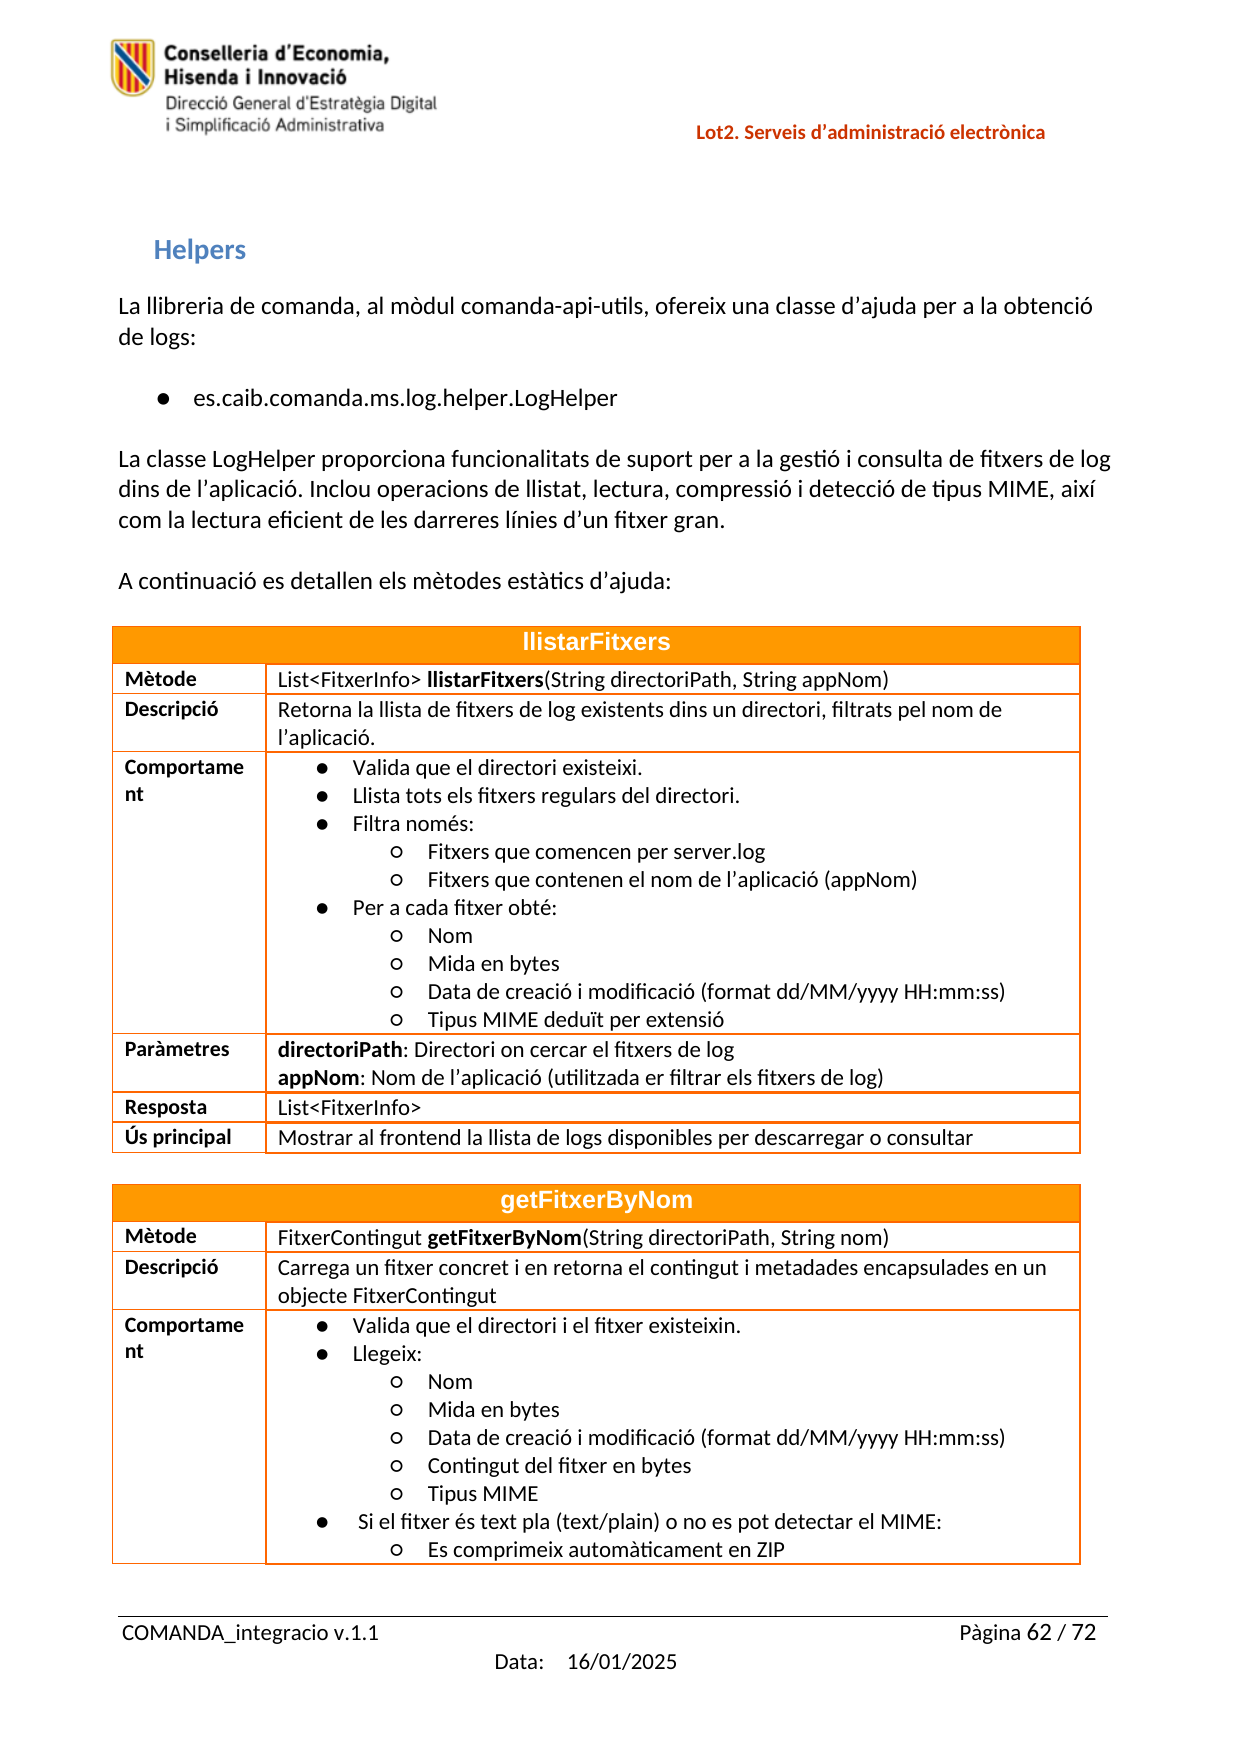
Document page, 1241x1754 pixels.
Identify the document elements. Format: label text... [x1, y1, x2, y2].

list es.caib.comanda.ms.log.helper.LogHelper [156, 382, 1122, 413]
table_cell List<FitxerInfo> llistarFitxers(String directoriPath, String appNom) [267, 665, 1079, 693]
table_cell Ús principal [113, 1123, 265, 1152]
table_cell directoriPath: Directori on cercar el fitxers de log appNom: Nom de l’aplicació (utilitzada er filtrar els fitxers de log) [267, 1035, 1079, 1091]
text La classe LogHelper proporciona funcionalitats de suport per a la gestió i consulta de fitxers de log dins de l’aplicació. Inclou operacions de llistat, lectura, compressió i detecció de tipus MIME, així com la lectura eficient de les darreres línies d’un fitxer gran. [118, 443, 1122, 535]
table_cell Mètode [113, 664, 265, 693]
table_cell Descripció [113, 694, 265, 751]
table_cell Comportament [113, 1310, 265, 1563]
table_cell Valida que el directori i el fitxer existeixin. Llegeix: Nom Mida en bytes Data de creació i modificació (format dd/MM/yyyy HH:mm:ss) Contingut del fitxer en bytes Tipus MIME Si el fitxer és text pla (text/plain) o no es pot detectar el MIME: Es comprimeix automàticament en ZIP Es canvia el MIME a application/zip Es modifica el nom afegint .zip [267, 1311, 1079, 1563]
table_cell List<FitxerInfo> [267, 1094, 1079, 1121]
table_cell Valida que el directori existeixi. Llista tots els fitxers regulars del directori. Filtra només: Fitxers que comencen per server.log Fitxers que contenen el nom de l’aplicació (appNom) Per a cada fitxer obté: Nom Mida en bytes Data de creació i modificació (format dd/MM/yyyy HH:mm:ss) Tipus MIME deduït per extensió [267, 753, 1079, 1033]
table_cell Mostrar al frontend la llista de logs disponibles per descarregar o consultar [267, 1124, 1079, 1152]
table_cell Paràmetres [113, 1034, 265, 1091]
table_header getFitxerByNom [113, 1185, 1079, 1221]
table_cell Mètode [113, 1222, 265, 1251]
table_cell FitxerContingut getFitxerByNom(String directoriPath, String nom) [267, 1223, 1079, 1251]
table_header llistarFitxers [113, 627, 1079, 663]
table_cell Comportament [113, 752, 265, 1033]
picture [100, 26, 467, 156]
text A continuació es detallen els mètodes estàtics d’ajuda: [118, 565, 1122, 596]
table_cell Resposta [113, 1093, 265, 1121]
text La llibreria de comanda, al mòdul comanda-api-utils, ofereix una classe d’ajuda per a la obtenció de logs: [118, 291, 1122, 352]
table_cell Descripció [113, 1252, 265, 1309]
subtitle Helpers [153, 231, 1122, 267]
table_cell Carrega un fitxer concret i en retorna el contingut i metadades encapsulades en un objecte FitxerContingut [267, 1253, 1079, 1309]
table_cell Retorna la llista de fitxers de log existents dins un directori, filtrats pel nom de l’aplicació. [267, 695, 1079, 751]
